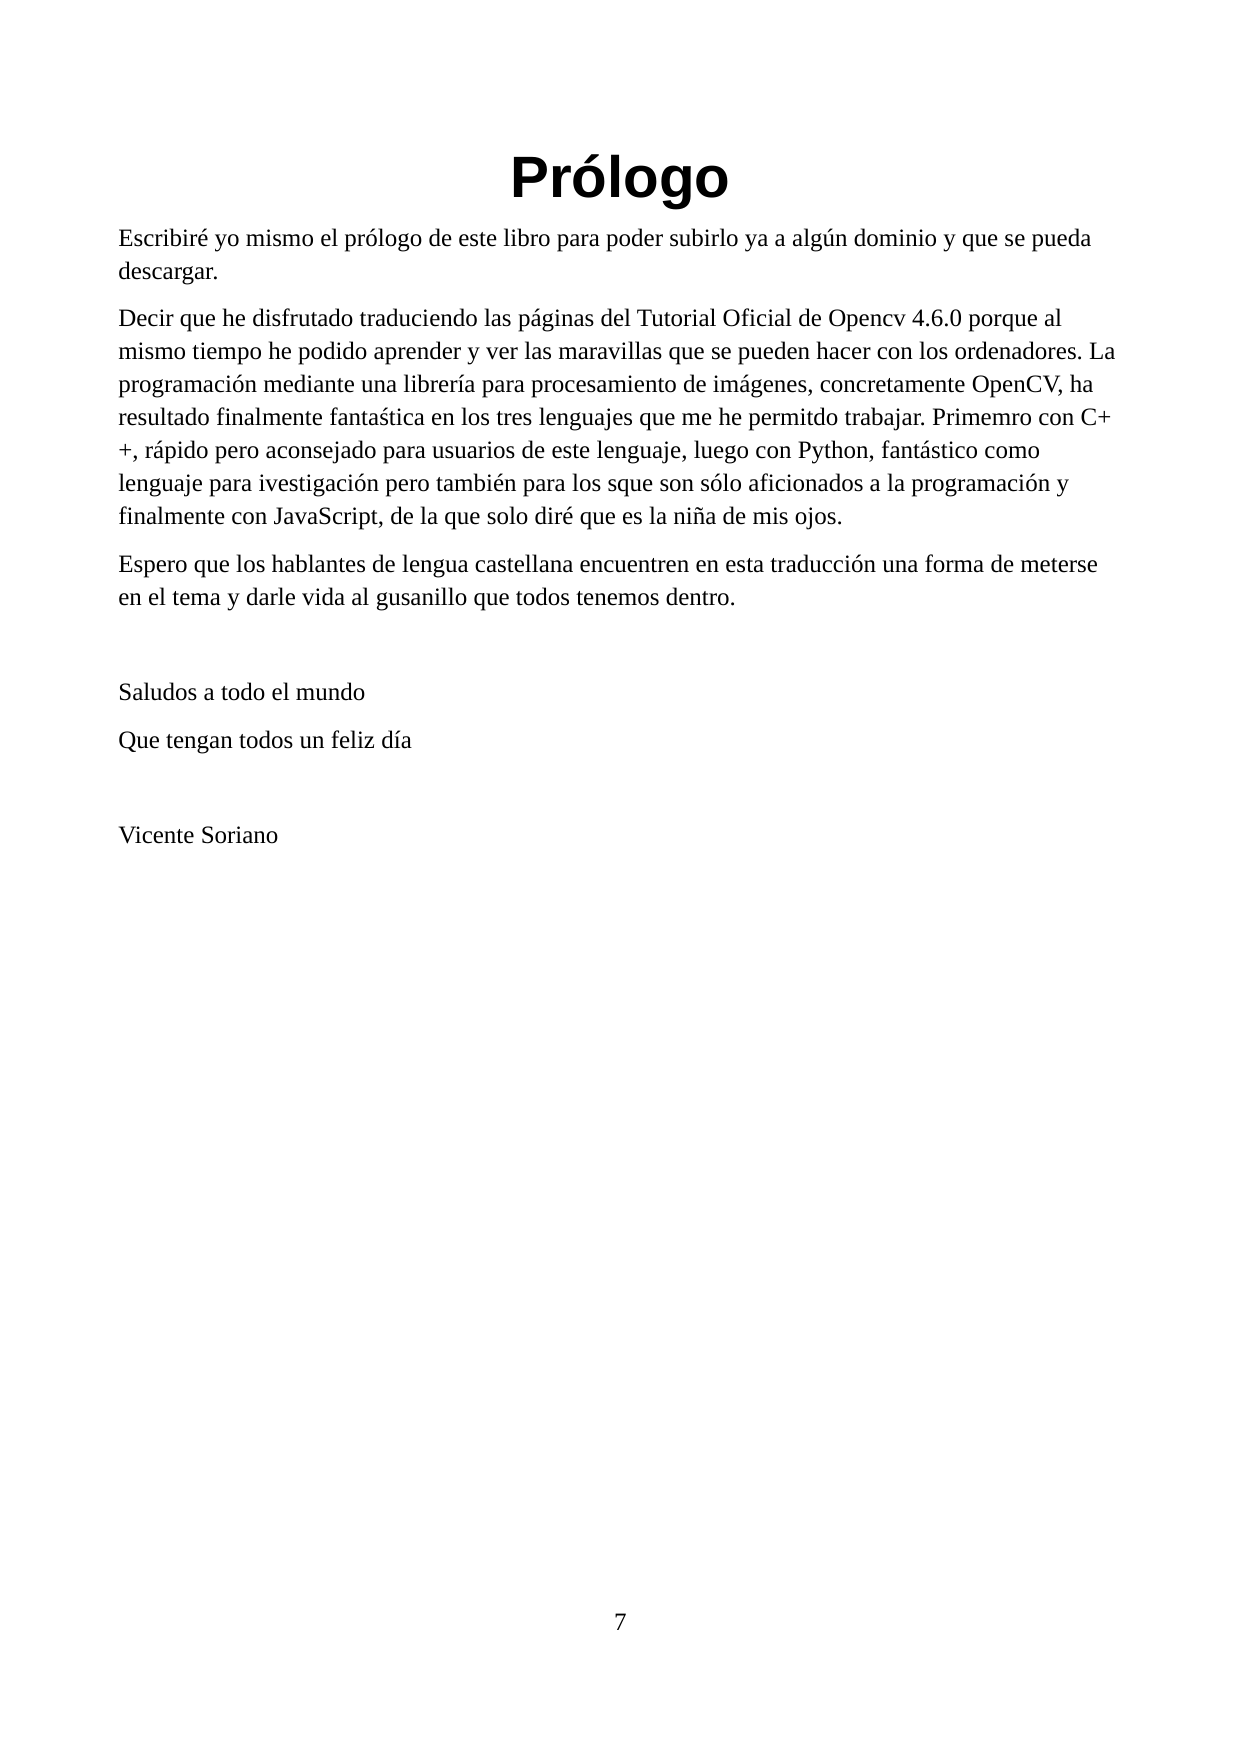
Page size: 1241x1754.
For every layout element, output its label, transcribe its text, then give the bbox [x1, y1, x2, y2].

text Espero que los hablantes de lengua castellana encuentren en esta traducción una forma de meterse en el tema y darle vida al gusanillo que todos tenemos dentro. [118, 549, 1122, 611]
text Que tengan todos un feliz día [118, 725, 1122, 754]
text Vicente Soriano [118, 820, 1122, 849]
text Decir que he disfrutado traduciendo las páginas del Tutorial Oficial de Opencv 4.6.0 porque al mismo tiempo he podido aprender y ver las maravillas que se pueden hacer con los ordenadores. La programación mediante una librería para procesamiento de imágenes, concretamente OpenCV, ha resultado finalmente fantaśtica en los tres lenguajes que me he permitdo trabajar. Primemro con C++, rápido pero aconsejado para usuarios de este lenguaje, luego con Python, fantástico como lenguaje para ivestigación pero también para los sque son sólo aficionados a la programación y finalmente con JavaScript, de la que solo diré que es la niña de mis ojos. [118, 303, 1122, 530]
title Prólogo [118, 143, 1122, 210]
text Escribiré yo mismo el prólogo de este libro para poder subirlo ya a algún dominio y que se pueda descargar. [118, 223, 1122, 284]
text Saludos a todo el mundo [118, 677, 1122, 706]
